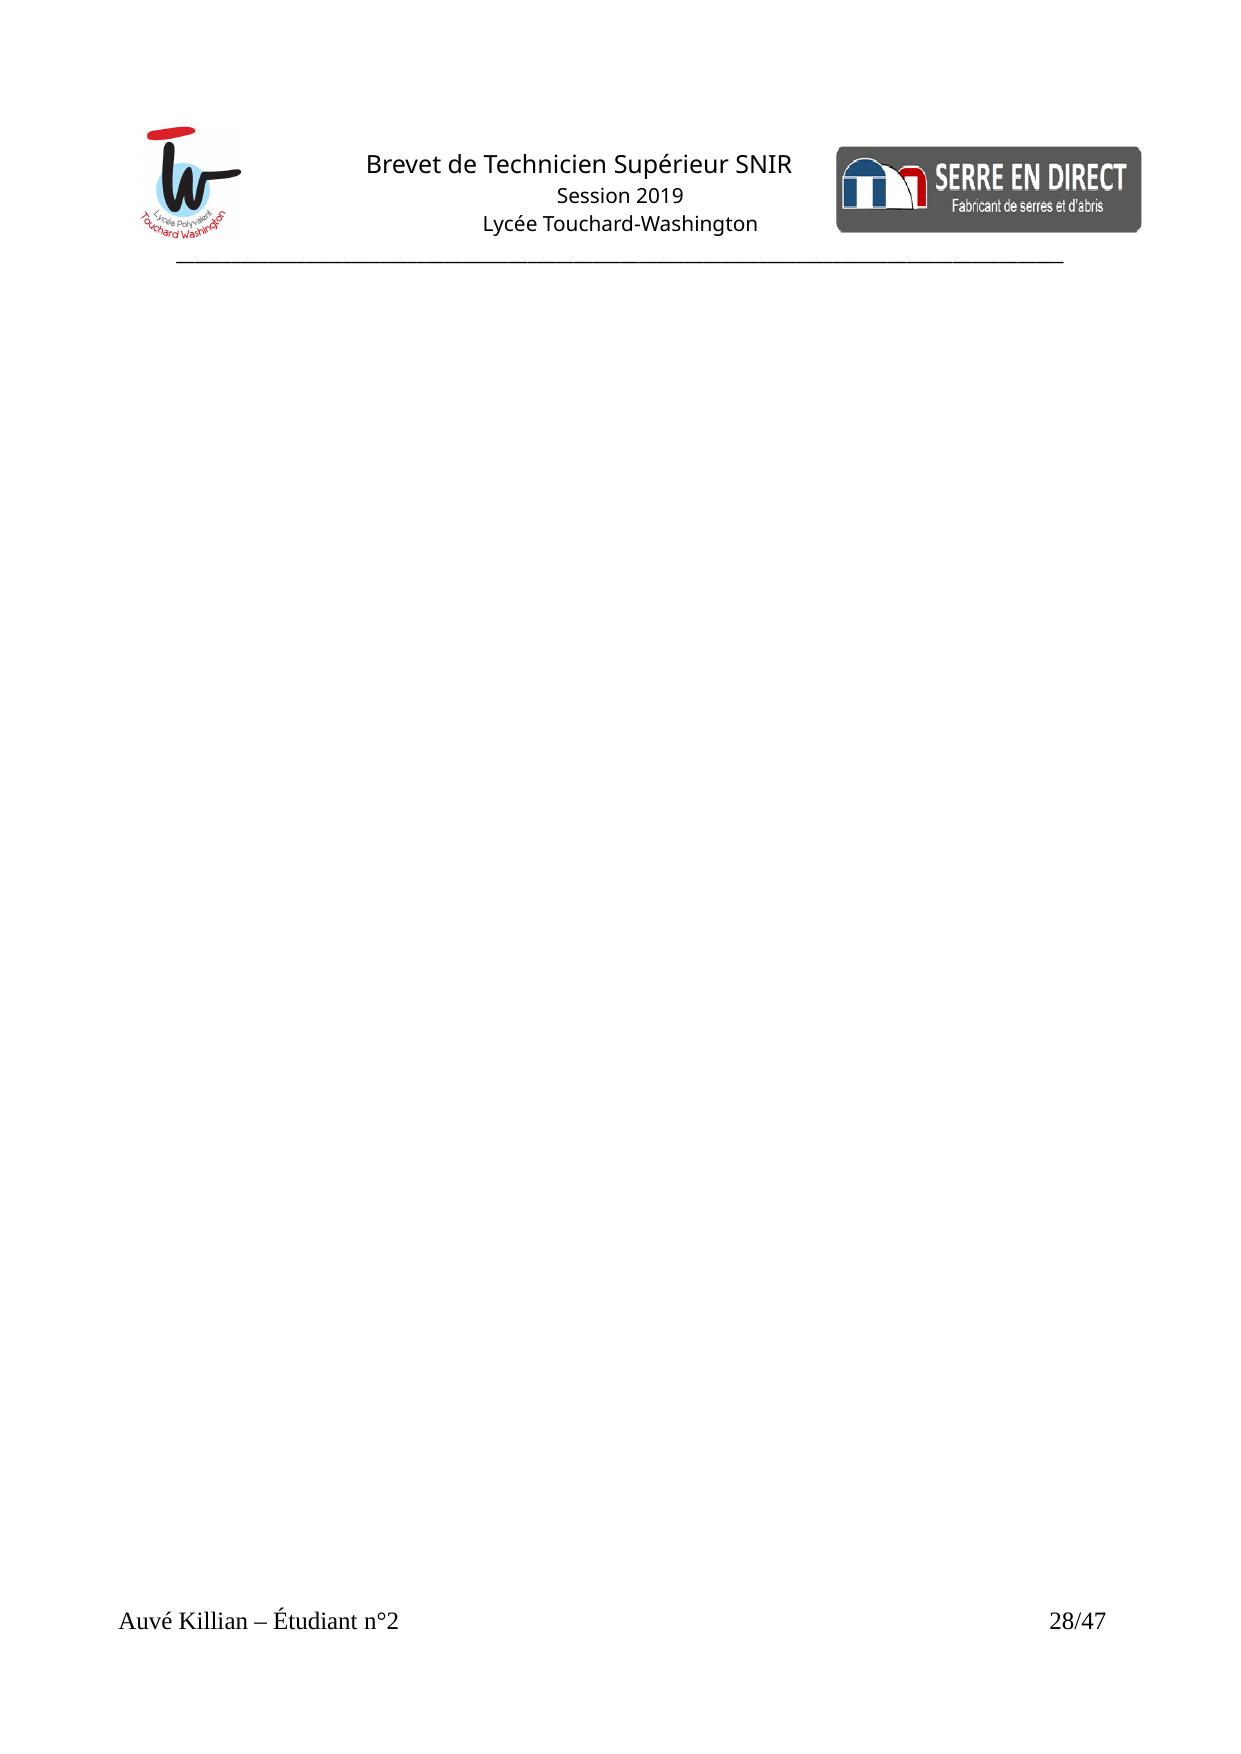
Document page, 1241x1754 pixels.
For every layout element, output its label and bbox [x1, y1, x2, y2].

picture [138, 123, 243, 241]
picture [831, 144, 1145, 237]
